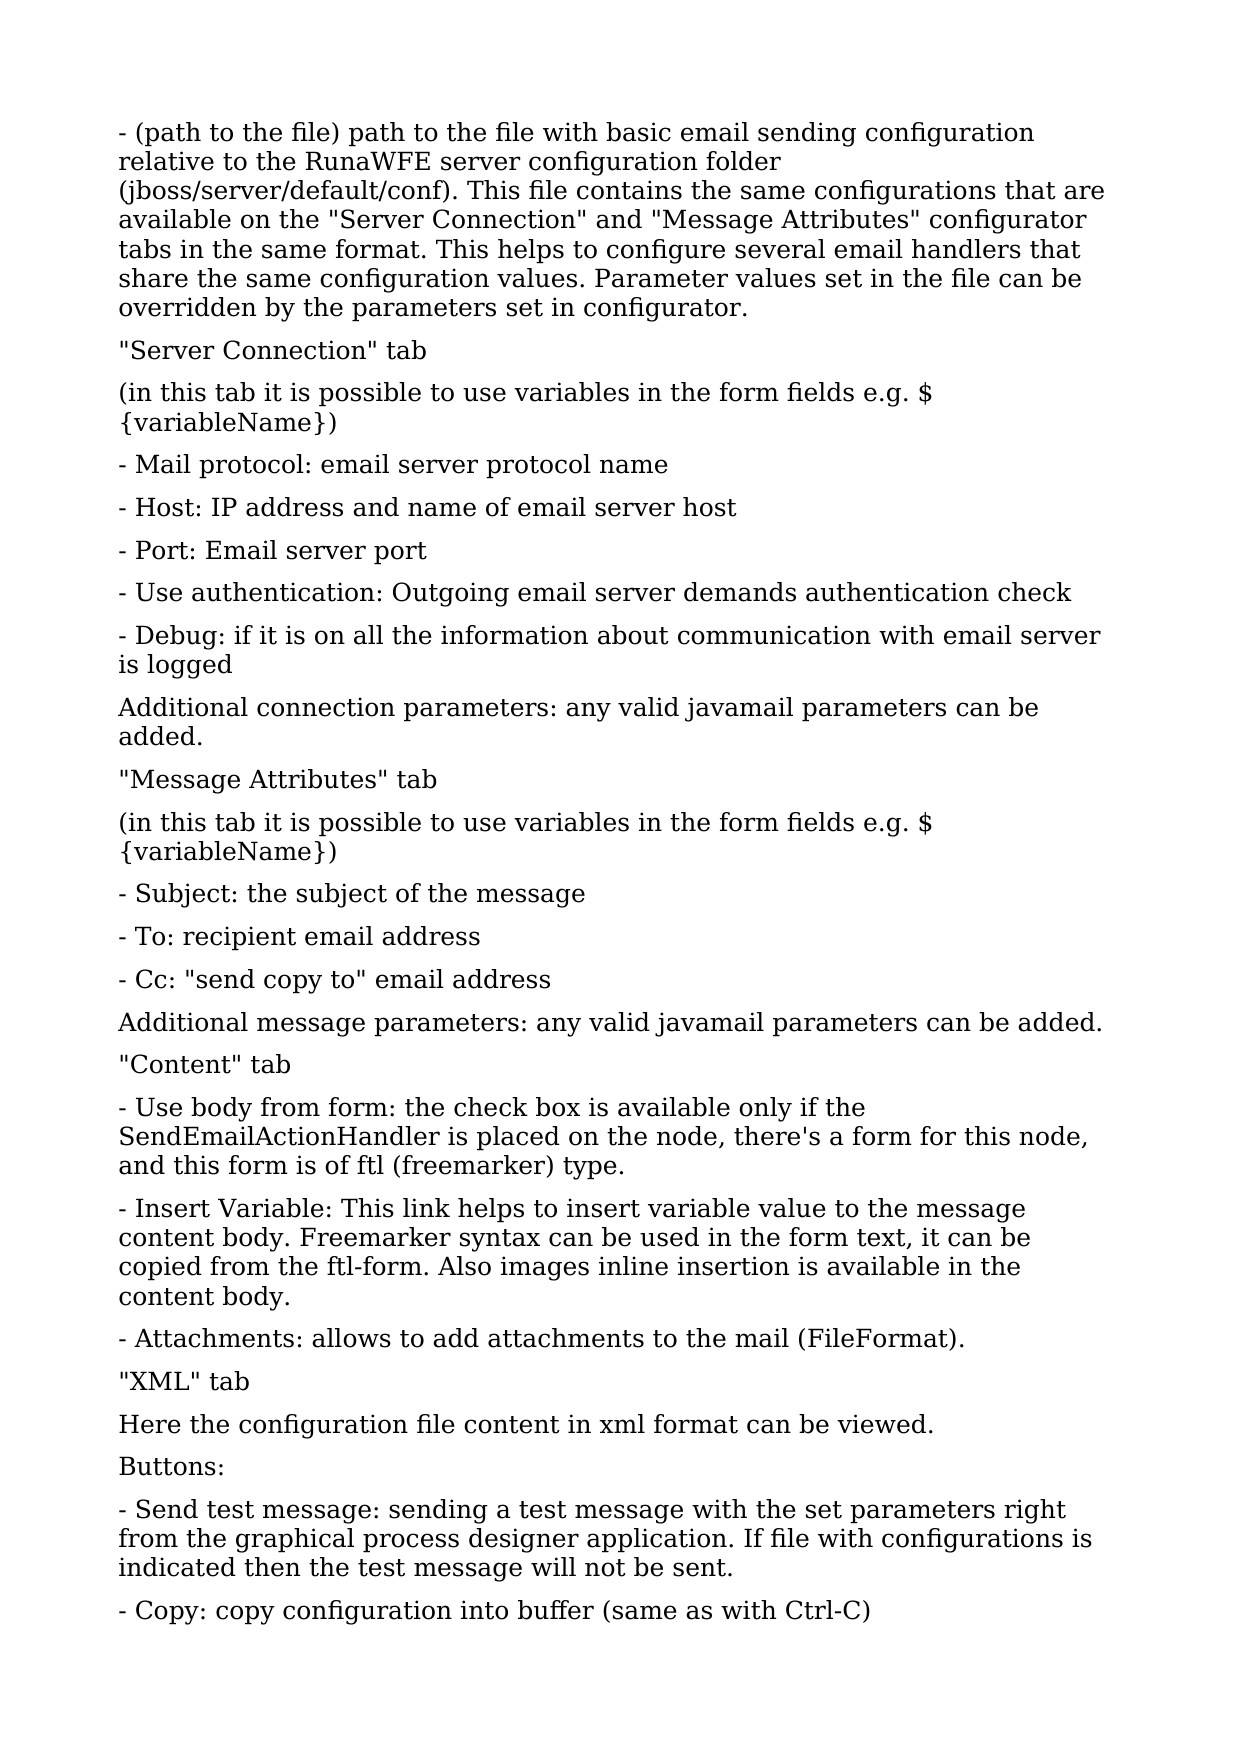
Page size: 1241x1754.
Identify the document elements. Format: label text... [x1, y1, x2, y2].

text "Server Connection" tab [118, 336, 1122, 365]
text - Host: IP address and name of email server host [118, 493, 1122, 522]
text - Cc: "send copy to" email address [118, 965, 1122, 994]
text "Content" tab [118, 1050, 1122, 1079]
text "Message Attributes" tab [118, 765, 1122, 794]
text - To: recipient email address [118, 922, 1122, 951]
text - Mail protocol: email server protocol name [118, 450, 1122, 479]
text Additional connection parameters: any valid javamail parameters can be added. [118, 693, 1122, 751]
text Here the configuration file content in xml format can be viewed. [118, 1410, 1122, 1439]
text - Subject: the subject of the message [118, 879, 1122, 909]
text - Port: Email server port [118, 536, 1122, 565]
text "XML" tab [118, 1367, 1122, 1396]
text Additional message parameters: any valid javamail parameters can be added. [118, 1008, 1122, 1037]
text - Insert Variable: This link helps to insert variable value to the message content body. Freemarker syntax can be used in the form text, it can be copied from the ftl-form. Also images inline insertion is available in the content body. [118, 1194, 1122, 1311]
text - Use body from form: the check box is available only if the SendEmailActionHandler is placed on the node, there's a form for this node, and this form is of ftl (freemarker) type. [118, 1093, 1122, 1181]
text - Attachments: allows to add attachments to the mail (FileFormat). [118, 1324, 1122, 1353]
text (in this tab it is possible to use variables in the form fields e.g. ${variableName}) [118, 378, 1122, 437]
text Buttons: [118, 1452, 1122, 1482]
text - (path to the file) path to the file with basic email sending configuration relative to the RunaWFE server configuration folder (jboss/server/default/conf). This file contains the same configurations that are available on the "Server Connection" and "Message Attributes" configurator tabs in the same format. This helps to configure several email handlers that share the same configuration values. Parameter values set in the file can be overridden by the parameters set in configurator. [118, 118, 1122, 322]
text - Copy: copy configuration into buffer (same as with Ctrl-C) [118, 1596, 1122, 1625]
text - Debug: if it is on all the information about communication with email server is logged [118, 621, 1122, 679]
text - Use authentication: Outgoing email server demands authentication check [118, 578, 1122, 608]
text (in this tab it is possible to use variables in the form fields e.g. ${variableName}) [118, 808, 1122, 866]
text - Send test message: sending a test message with the set parameters right from the graphical process designer application. If file with configurations is indicated then the test message will not be sent. [118, 1495, 1122, 1583]
